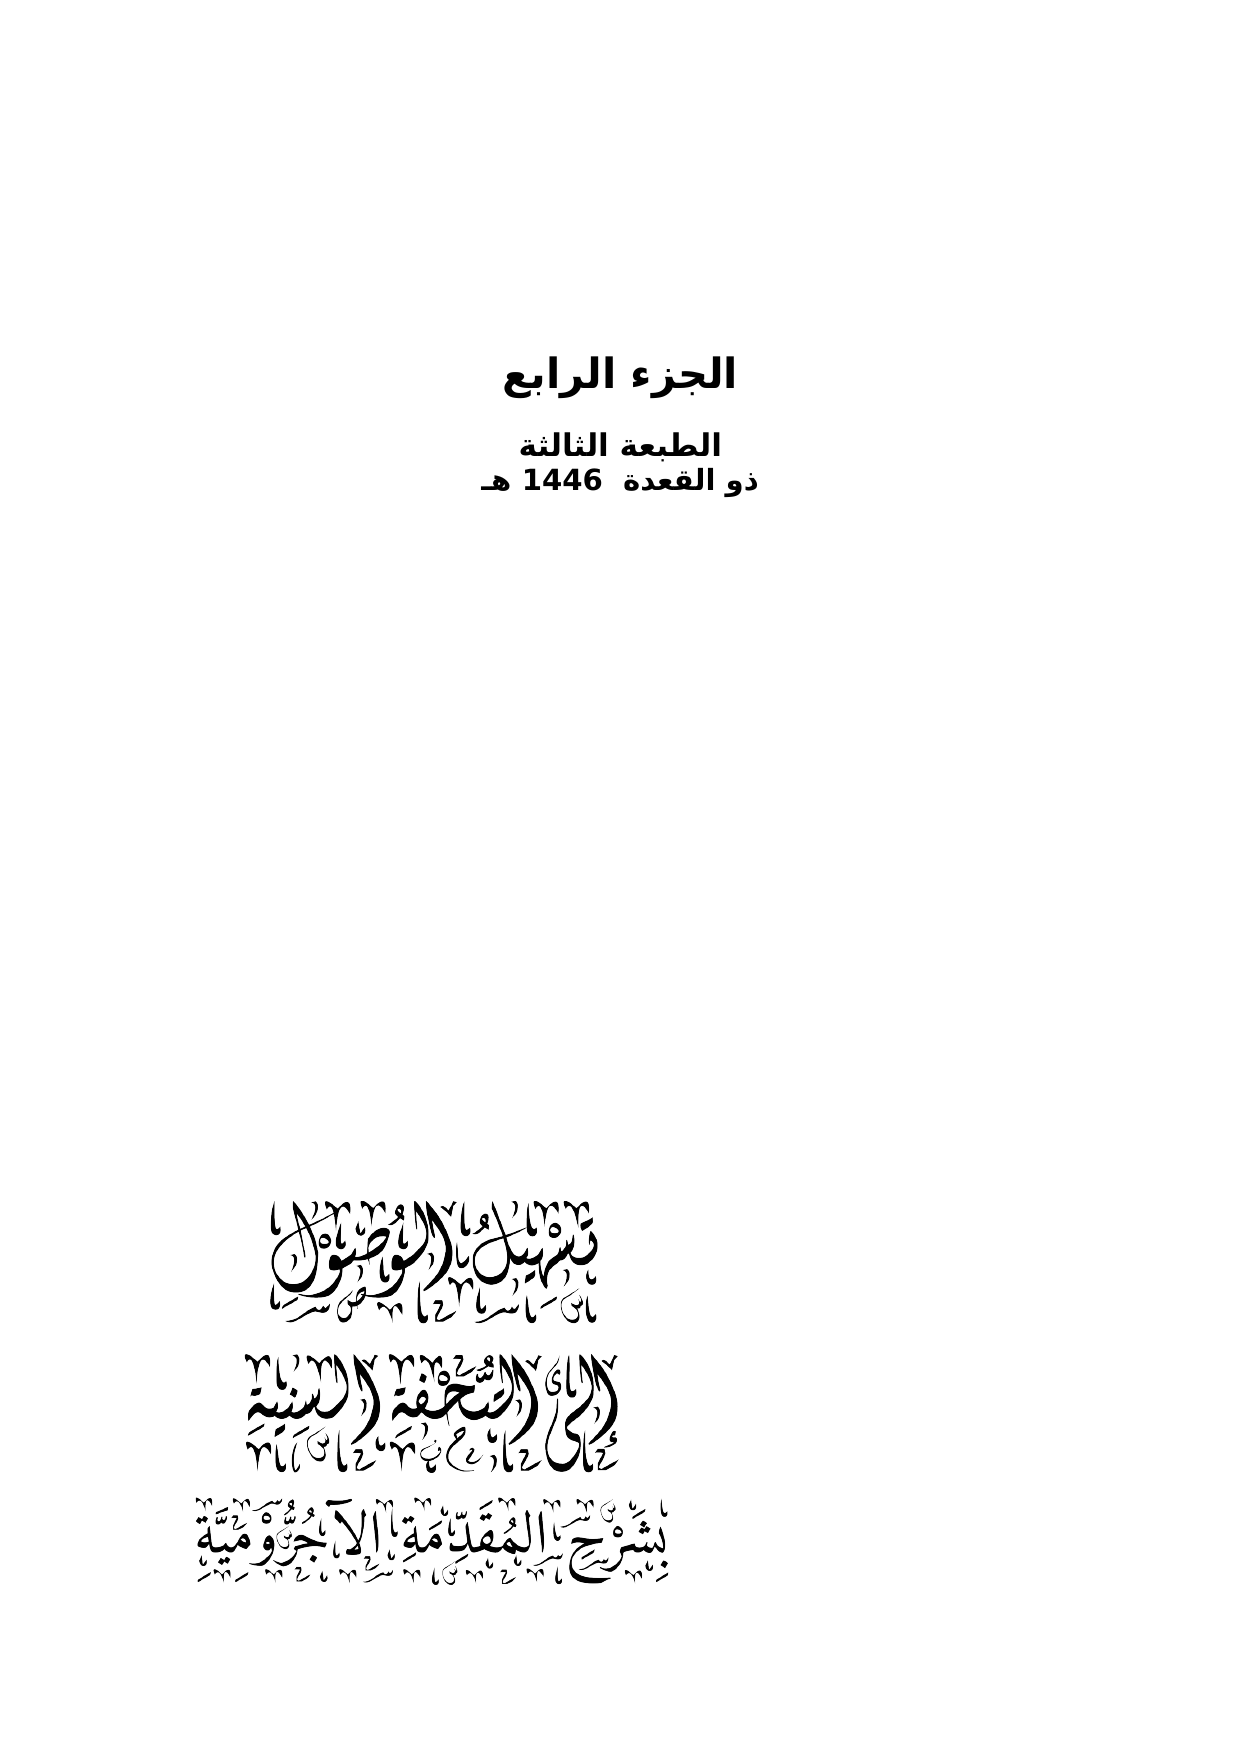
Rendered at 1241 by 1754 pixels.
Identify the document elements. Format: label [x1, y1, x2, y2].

picture [195, 1201, 669, 1585]
